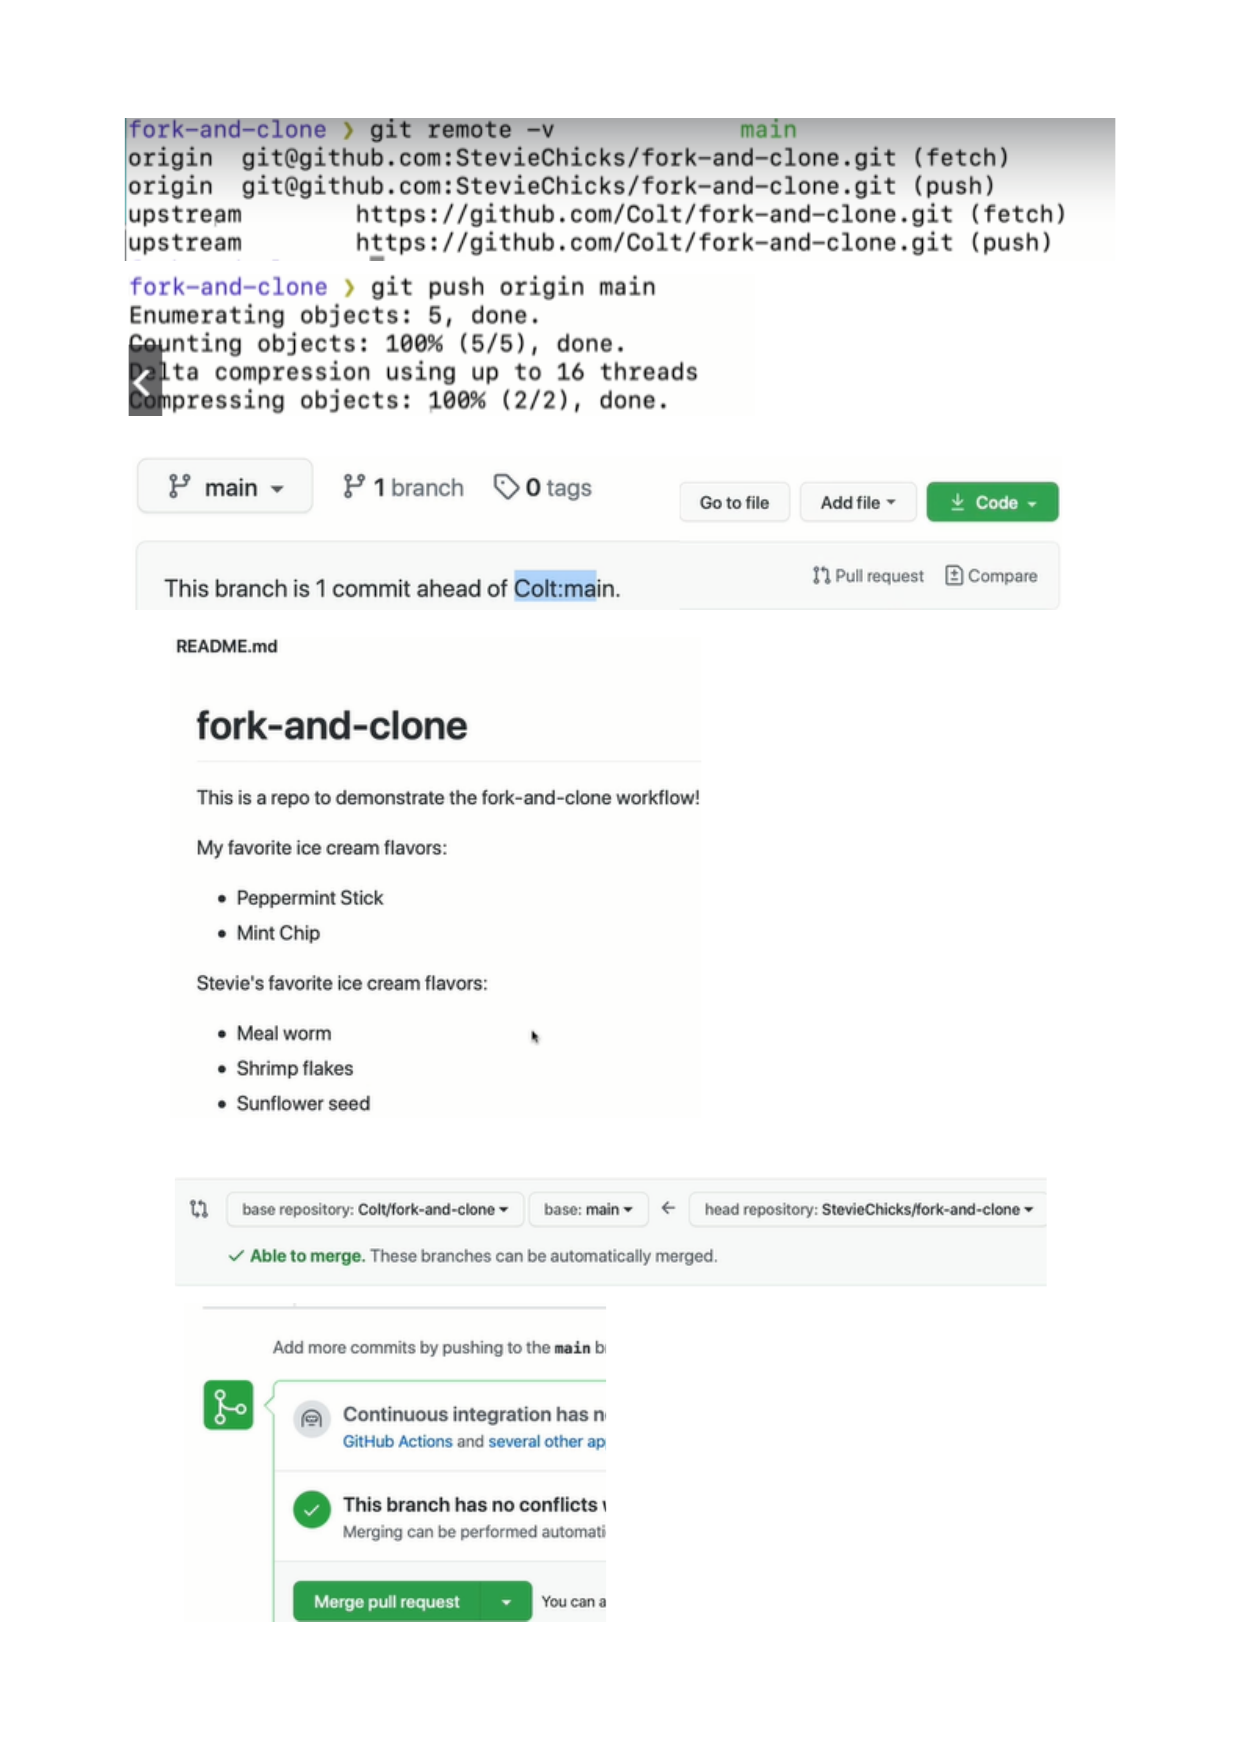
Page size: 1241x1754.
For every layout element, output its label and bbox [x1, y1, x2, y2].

picture [131, 454, 1063, 610]
picture [124, 118, 1116, 261]
picture [170, 637, 702, 1118]
picture [174, 1176, 1047, 1288]
picture [128, 274, 756, 416]
picture [184, 1303, 607, 1622]
